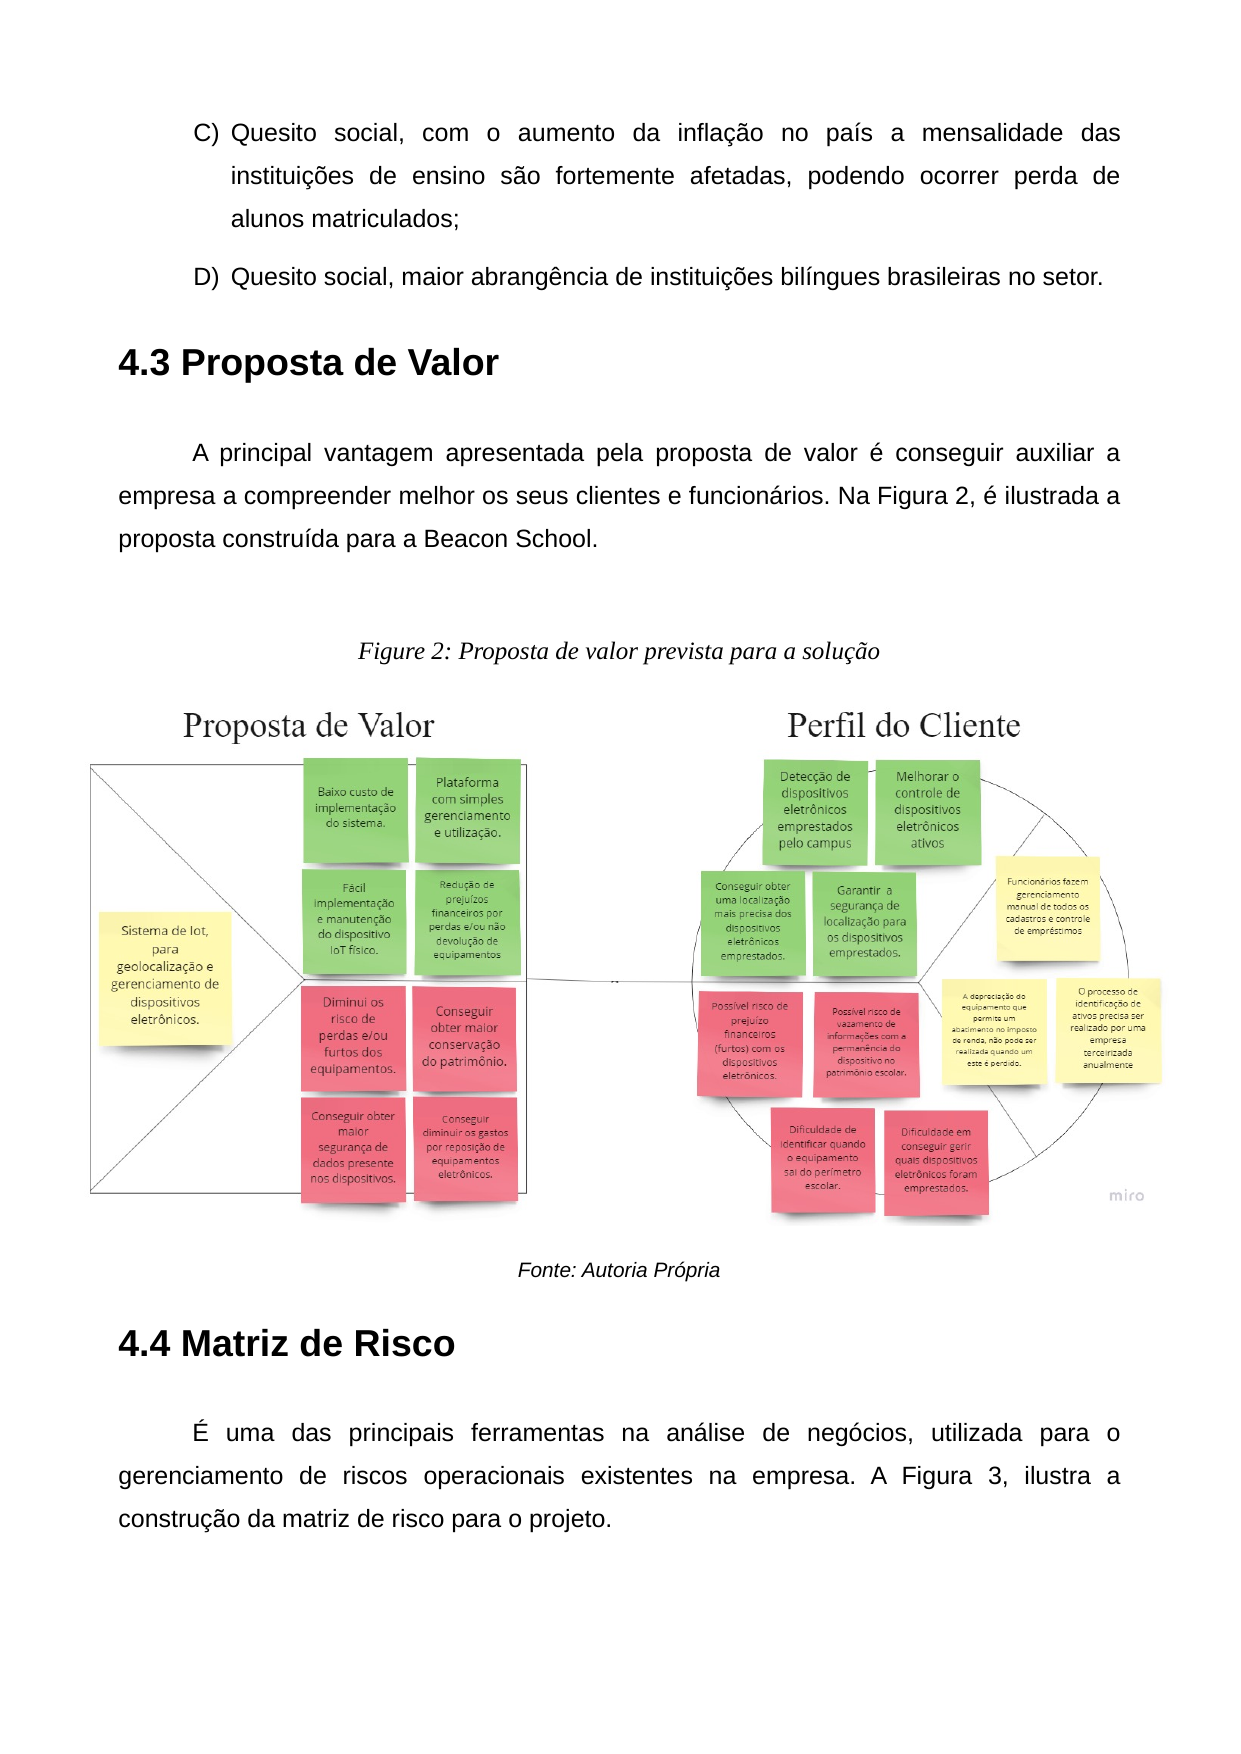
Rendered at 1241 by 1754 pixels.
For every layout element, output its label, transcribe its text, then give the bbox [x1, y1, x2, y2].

text É uma das principais ferramentas na análise de negócios, utilizada para o gerenciamento de riscos operacionais existentes na empresa. A Figura 3, ilustra a construção da matriz de risco para o projeto. [118, 1418, 1122, 1533]
text Fonte: Autoria Própria [65, 665, 1175, 1282]
picture [78, 700, 1169, 1226]
text A principal vantagem apresentada pela proposta de valor é conseguir auxiliar a empresa a compreender melhor os seus clientes e funcionários. Na Figura 2, é ilustrada a proposta construída para a Beacon School. [118, 438, 1122, 553]
text [65, 623, 1175, 636]
text Figure 2: Proposta de valor prevista para a solução [65, 636, 1175, 665]
list Quesito social, com o aumento da inflação no país a mensalidade das instituições de ensino são fortemente afetadas, podendo ocorrer perda de alunos matriculados; [193, 118, 1122, 233]
list Quesito social, maior abrangência de instituições bilíngues brasileiras no setor. [193, 262, 1122, 291]
subtitle 4.4 Matriz de Risco [118, 1321, 1122, 1364]
subtitle 4.3 Proposta de Valor [118, 341, 1122, 384]
